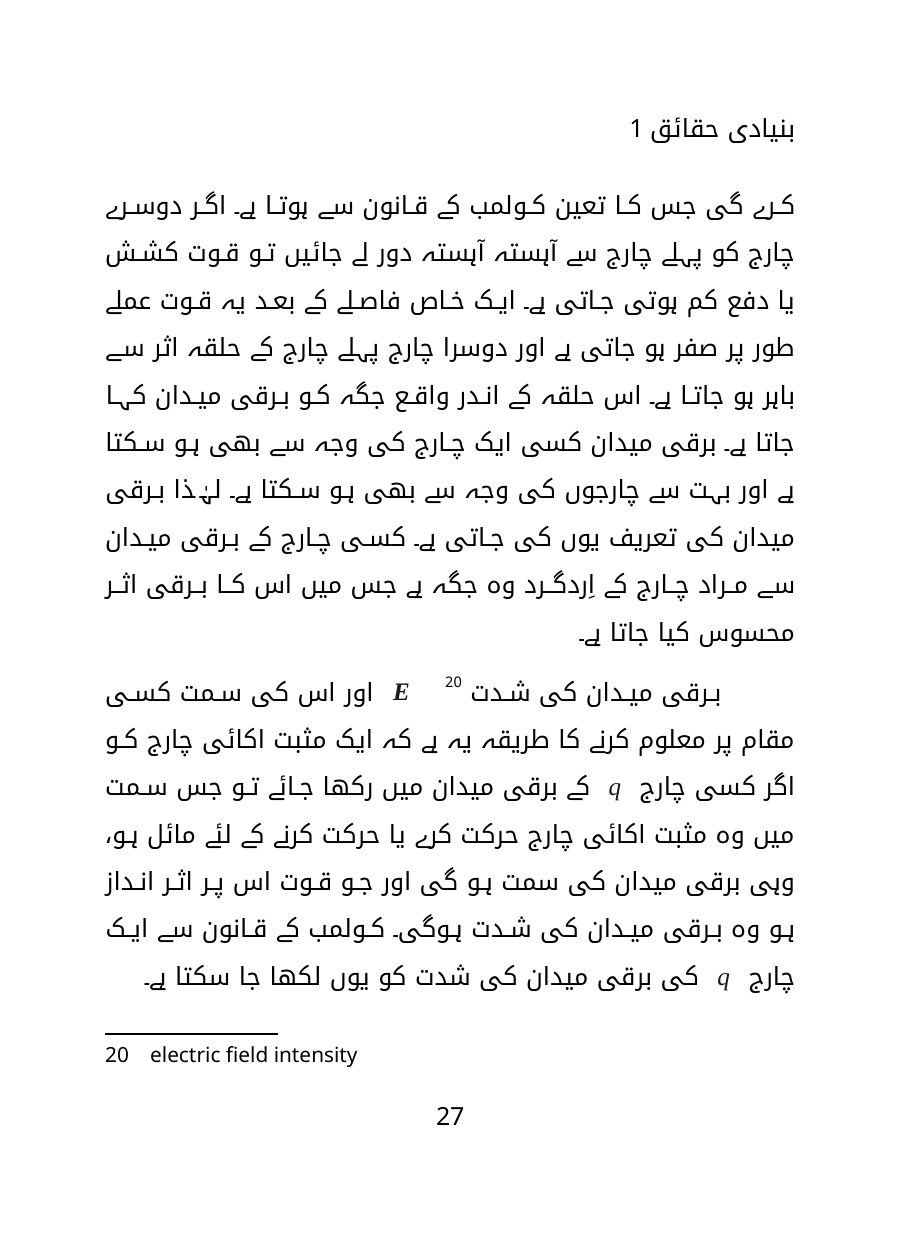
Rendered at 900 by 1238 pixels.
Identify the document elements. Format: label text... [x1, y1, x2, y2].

text electric field intensity [105, 1040, 795, 1068]
text برقی میدان کی شدت اور اس کی سمت کسی مقام پر معلوم کرنے کا طریقہ یہ ہے کہ ایک مثبت اکائی چارج کو اگر کسی چارجکے برقی میدان میں رکھا جائے تو جس سمت میں وہ مثبت اکائی چارج حرکت کرے یا حرکت کرنے کے لئے مائل ہو، وہی برقی میدان کی سمت ہو گی اور جو قوت اس پر اثر انداز ہو وہ برقی میدان کی شدت ہوگی۔ کولمب کے قانون سے ایک چارجکی برقی میدان کی شدت کو یوں لکھا جا سکتا ہے۔ [105, 669, 795, 1001]
text اگر ایک چارج کسی جگہ موجود ہو اور دوسرا چارج اس کے قریب لایا جائے تو دوسرے چارج پر کشش یا دفع کی قوت عمل کرے گی جس کا تعین کولمب کے قانون سے ہوتا ہے۔ اگر دوسرے چارج کو پہلے چارج سے آہستہ آہستہ دور لے جائیں تو قوت کشش یا دفع کم ہوتی جاتی ہے۔ ایک خاص فاصلے کے بعد یہ قوت عملے طور پر صفر ہو جاتی ہے اور دوسرا چارج پہلے چارج کے حلقہ اثر سے باہر ہو جاتا ہے۔ اس حلقہ کے اندر واقع جگہ کو برقی میدان کہا جاتا ہے۔ برقی میدان کسی ایک چارج کی وجہ سے بھی ہو سکتا ہے اور بہت سے چارجوں کی وجہ سے بھی ہو سکتا ہے۔ لہٰذا برقی میدان کی تعریف یوں کی جاتی ہے۔ کسی چارج کے برقی میدان سے مراد چارج کے اِردگرد وہ جگہ ہے جس میں اس کا برقی اثر محسوس کیا جاتا ہے۔ [105, 182, 795, 656]
